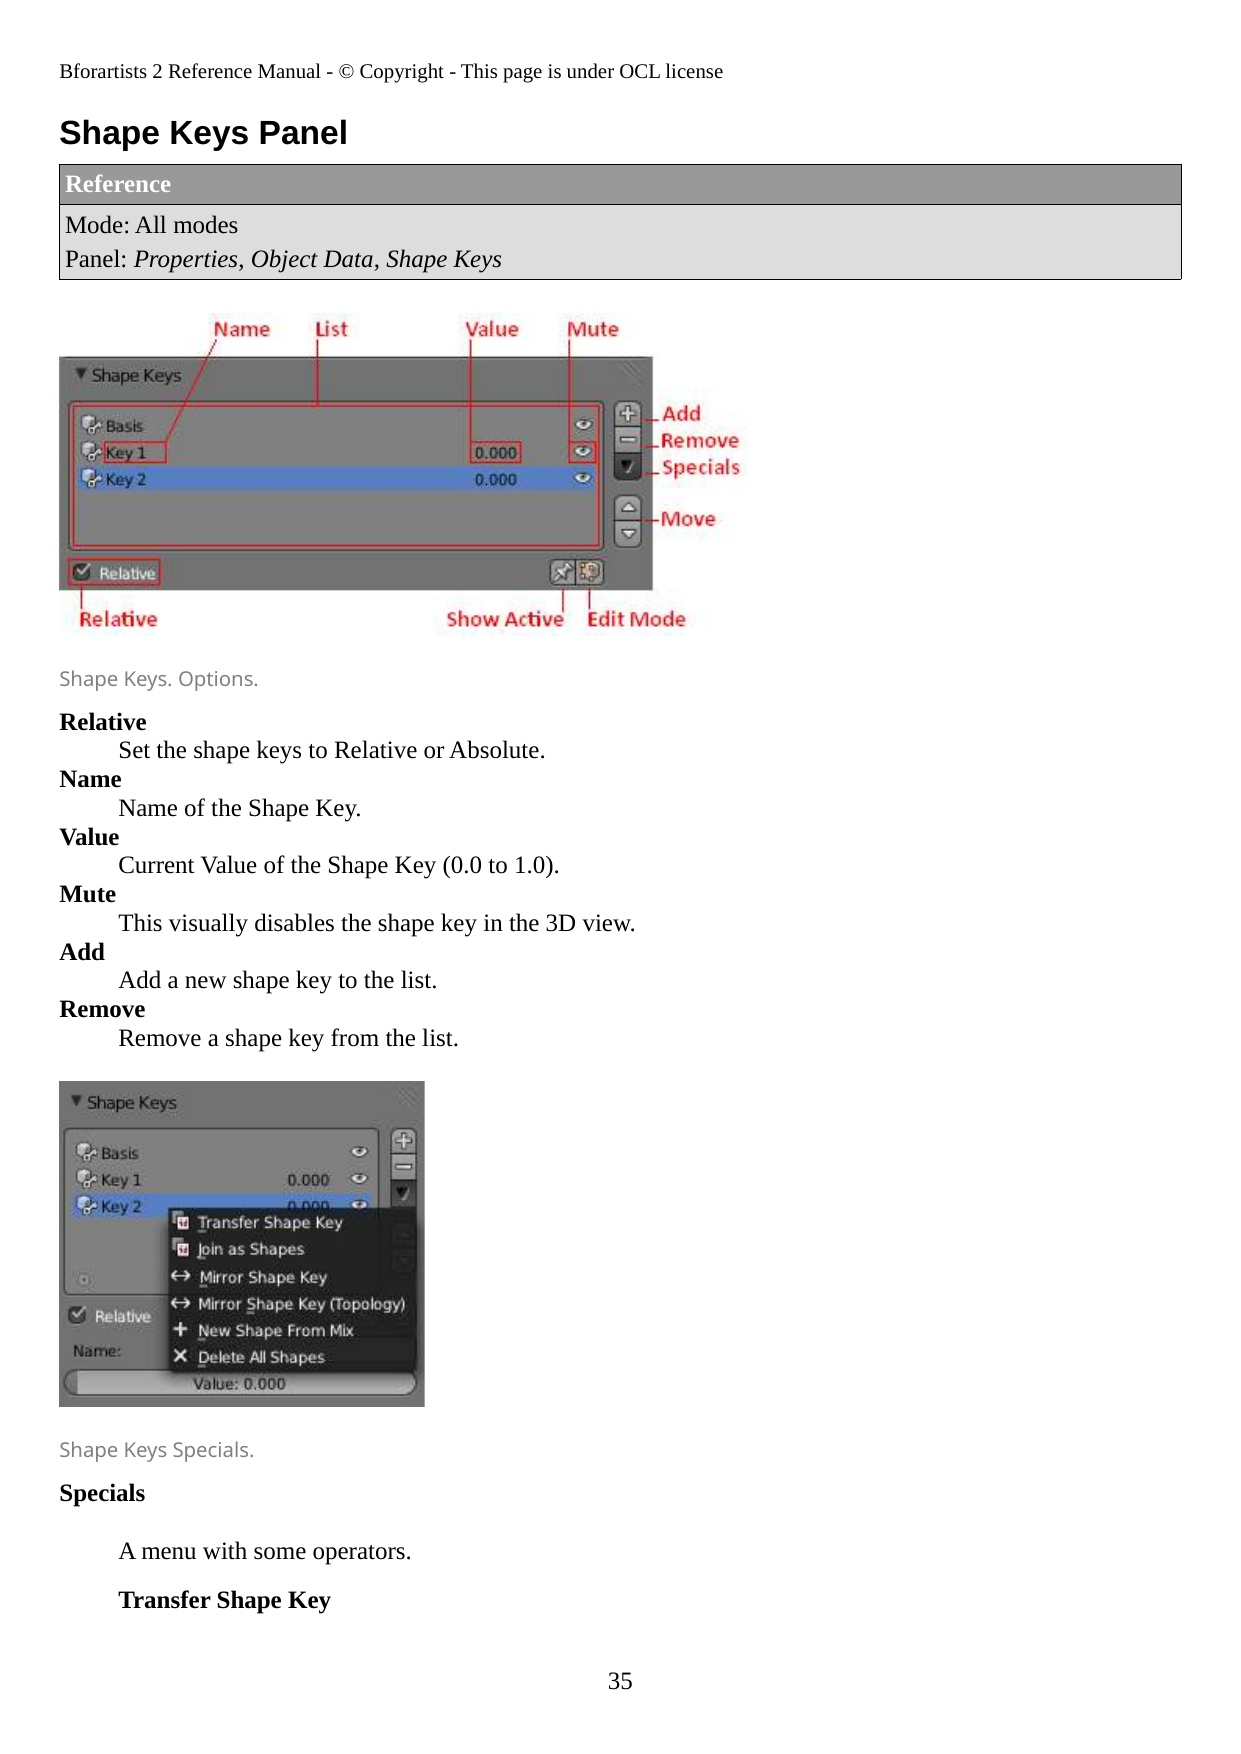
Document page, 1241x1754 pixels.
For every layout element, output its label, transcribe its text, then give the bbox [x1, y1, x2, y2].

subtitle Transfer Shape Key [118, 1585, 1181, 1614]
table_cell Mode: All modes Panel: Properties, Object Data, Shape Keys [60, 205, 1181, 279]
list Remove a shape key from the list. [118, 1023, 1181, 1052]
subtitle Relative [59, 707, 1181, 736]
table_header Reference [60, 165, 1181, 204]
list Current Value of the Shape Key (0.0 to 1.0). [118, 851, 1181, 879]
text A menu with some operators. [118, 1536, 1181, 1565]
subtitle Name [59, 764, 1181, 793]
subtitle Specials [59, 1478, 1181, 1506]
list This visually disables the shape key in the 3D view. [118, 908, 1181, 937]
subtitle Mute [59, 879, 1181, 908]
picture [59, 313, 750, 636]
picture [59, 1081, 425, 1407]
subtitle Remove [59, 994, 1181, 1023]
subtitle Shape Keys Panel [59, 113, 1181, 151]
subtitle Add [59, 937, 1181, 966]
text Shape Keys Specials. [59, 1432, 1181, 1463]
list Add a new shape key to the list. [118, 966, 1181, 994]
subtitle Value [59, 822, 1181, 851]
list Set the shape keys to Relative or Absolute. [118, 736, 1181, 764]
list Name of the Shape Key. [118, 793, 1181, 822]
text Shape Keys. Options. [59, 661, 1181, 692]
